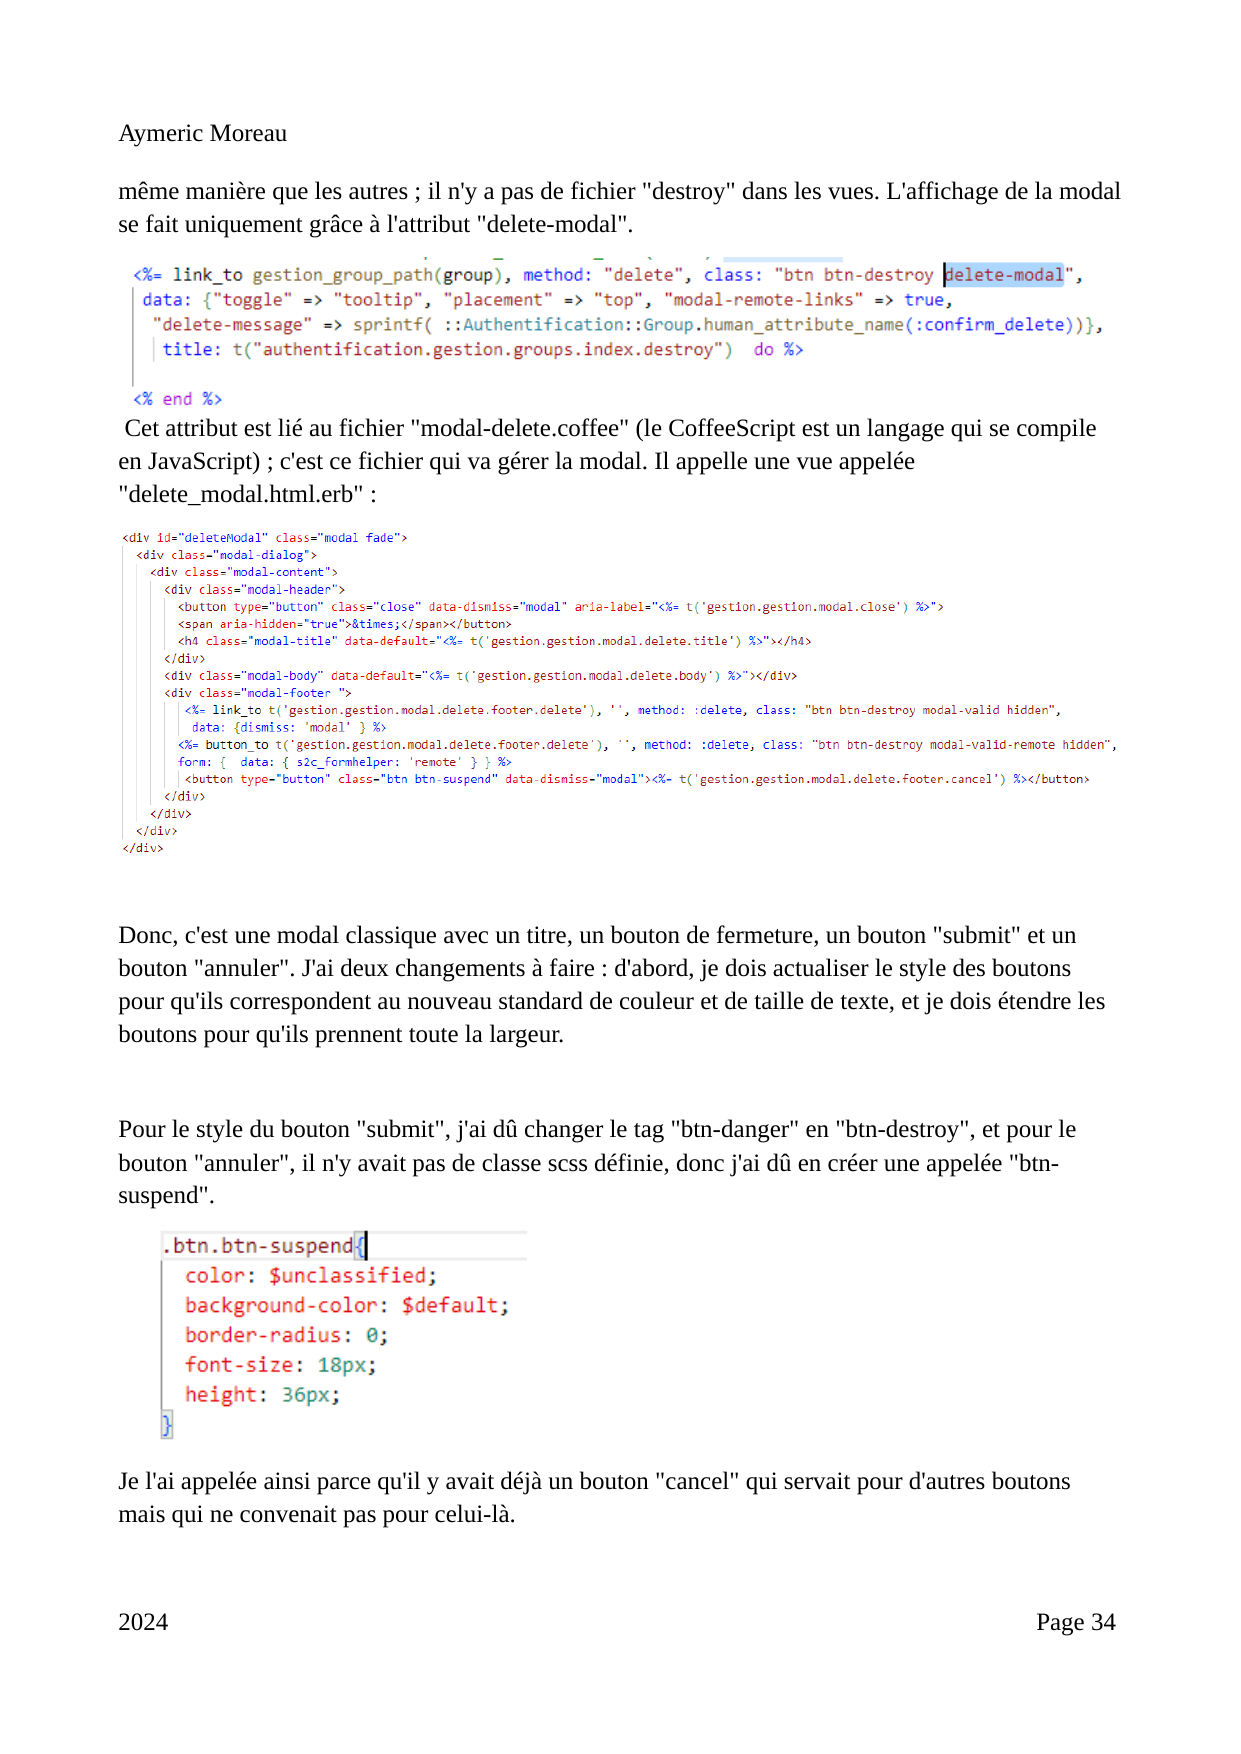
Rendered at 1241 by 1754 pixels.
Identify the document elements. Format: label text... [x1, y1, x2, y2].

picture [118, 257, 1123, 409]
text Cet attribut est lié au fichier "modal-delete.coffee" (le CoffeeScript est un langage qui se compile en JavaScript) ; c'est ce fichier qui va gérer la modal. Il appelle une vue appelée "delete_modal.html.erb" : [118, 409, 1122, 508]
text Pour le style du bouton "submit", j'ai dû changer le tag "btn-danger" en "btn-destroy", et pour le bouton "annuler", il n'y avait pas de classe scss définie, donc j'ai dû en créer une appelée "btn-suspend". [118, 1114, 1122, 1209]
text même manière que les autres ; il n'y a pas de fichier "destroy" dans les vues. L'affichage de la modal se fait uniquement grâce à l'attribut "delete-modal". [118, 176, 1122, 238]
text Je l'ai appelée ainsi parce qu'il y avait déjà un bouton "cancel" qui servait pour d'autres boutons mais qui ne convenait pas pour celui-là. [118, 1466, 1122, 1528]
picture [150, 1228, 528, 1441]
picture [118, 527, 1123, 869]
text Donc, c'est une modal classique avec un titre, un bouton de fermeture, un bouton "submit" et un bouton "annuler". J'ai deux changements à faire : d'abord, je dois actualiser le style des boutons pour qu'ils correspondent au nouveau standard de couleur et de taille de texte, et je dois étendre les boutons pour qu'ils prennent toute la largeur. [118, 920, 1122, 1048]
